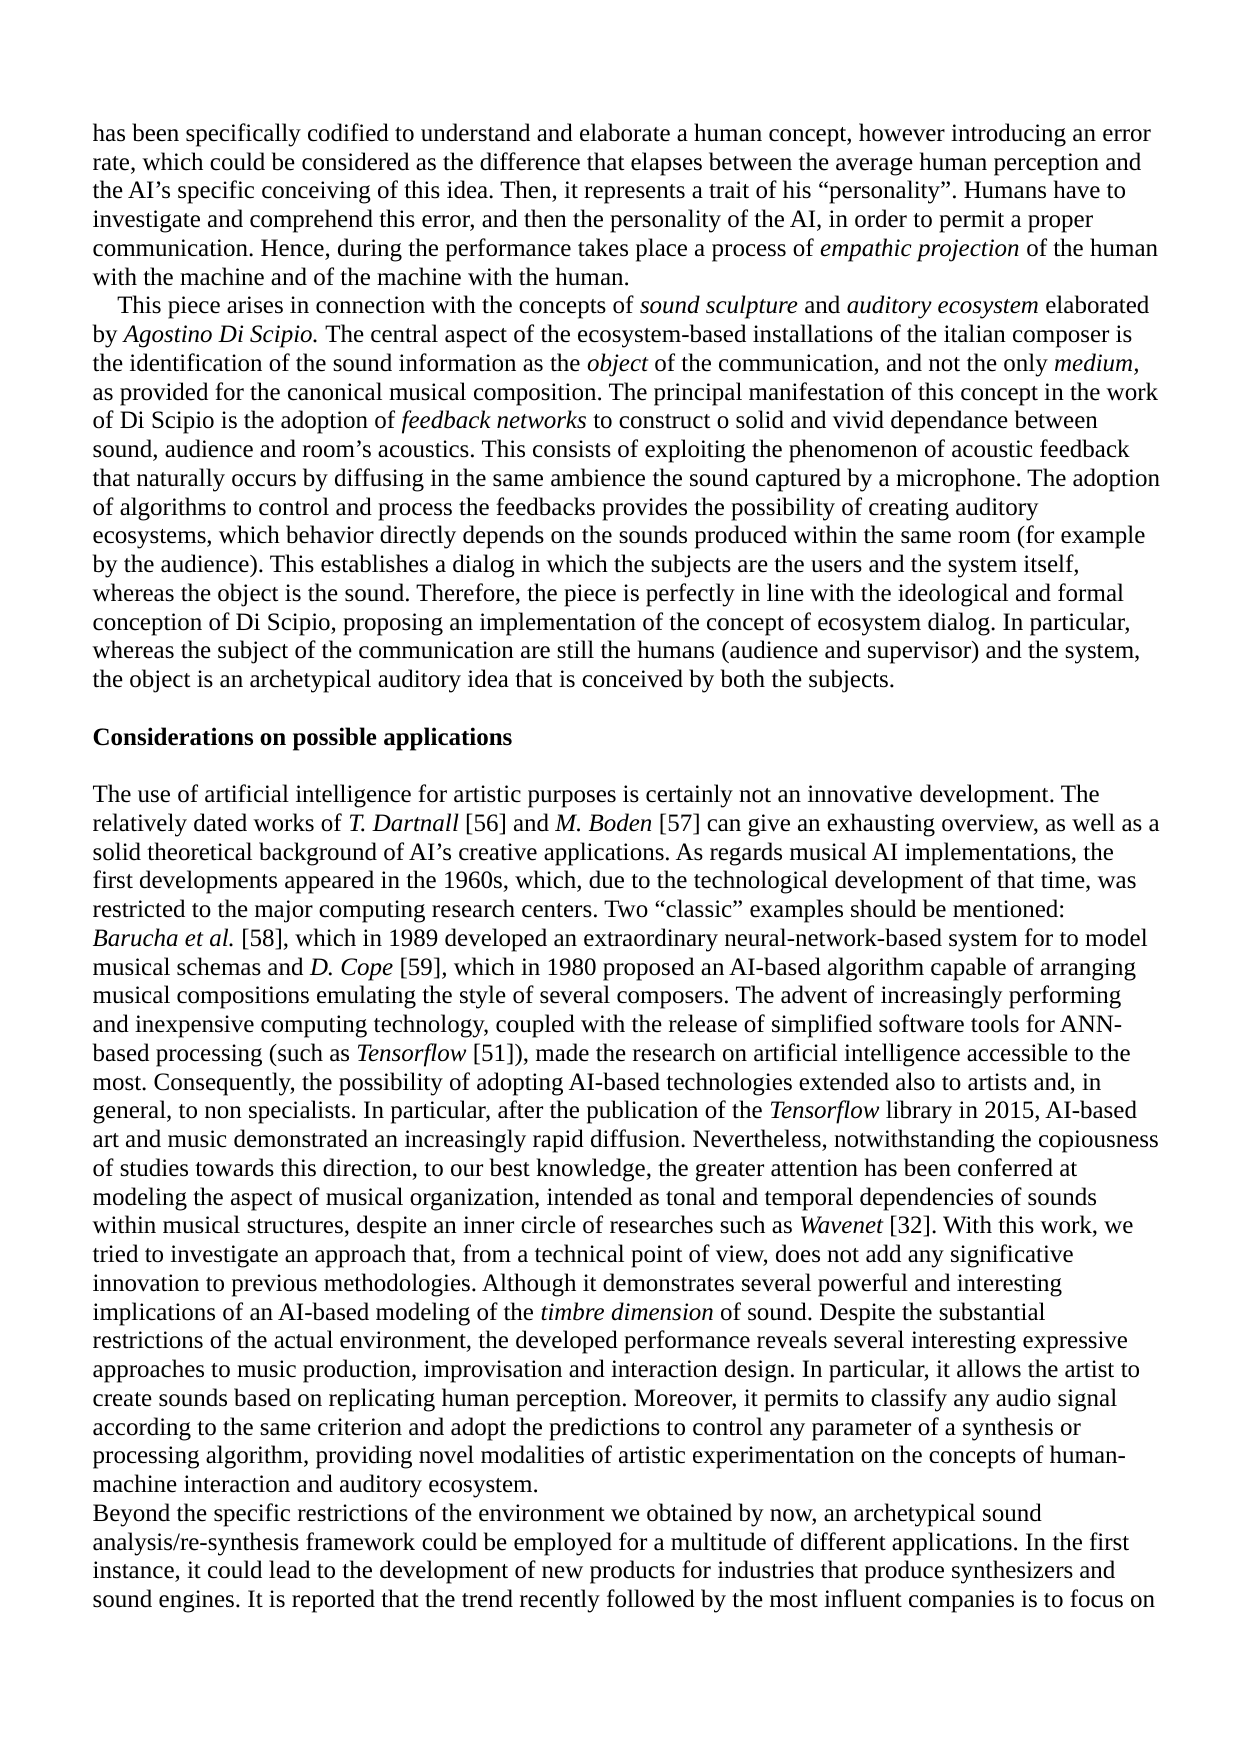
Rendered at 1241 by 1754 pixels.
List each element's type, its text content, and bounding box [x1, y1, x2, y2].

text This piece arises in connection with the concepts of sound sculpture and auditory ecosystem elaborated by Agostino Di Scipio. The central aspect of the ecosystem-based installations of the italian composer is the identification of the sound information as the object of the communication, and not the only medium, as provided for the canonical musical composition. The principal manifestation of this concept in the work of Di Scipio is the adoption of feedback networks to construct o solid and vivid dependance between sound, audience and room’s acoustics. This consists of exploiting the phenomenon of acoustic feedback that naturally occurs by diffusing in the same ambience the sound captured by a microphone. The adoption of algorithms to control and process the feedbacks provides the possibility of creating auditory ecosystems, which behavior directly depends on the sounds produced within the same room (for example by the audience). This establishes a dialog in which the subjects are the users and the system itself, whereas the object is the sound. Therefore, the piece is perfectly in line with the ideological and formal conception of Di Scipio, proposing an implementation of the concept of ecosystem dialog. In particular, whereas the subject of the communication are still the humans (audience and supervisor) and the system, the object is an archetypical auditory idea that is conceived by both the subjects. [92, 291, 1160, 693]
text Considerations on possible applications [92, 722, 1160, 751]
text has been specifically codified to understand and elaborate a human concept, however introducing an error rate, which could be considered as the difference that elapses between the average human perception and the AI’s specific conceiving of this idea. Then, it represents a trait of his “personality”. Humans have to investigate and comprehend this error, and then the personality of the AI, in order to permit a proper communication. Hence, during the performance takes place a process of empathic projection of the human with the machine and of the machine with the human. [92, 118, 1160, 291]
text Beyond the specific restrictions of the environment we obtained by now, an archetypical sound analysis/re-synthesis framework could be employed for a multitude of different applications. In the first instance, it could lead to the development of new products for industries that produce synthesizers and sound engines. It is reported that the trend recently followed by the most influent companies is to focus on [92, 1498, 1160, 1613]
text The use of artificial intelligence for artistic purposes is certainly not an innovative development. The relatively dated works of T. Dartnall [56] and M. Boden [57] can give an exhausting overview, as well as a solid theoretical background of AI’s creative applications. As regards musical AI implementations, the first developments appeared in the 1960s, which, due to the technological development of that time, was restricted to the major computing research centers. Two “classic” examples should be mentioned: Barucha et al. [58], which in 1989 developed an extraordinary neural-network-based system for to model musical schemas and D. Cope [59], which in 1980 proposed an AI-based algorithm capable of arranging musical compositions emulating the style of several composers. The advent of increasingly performing and inexpensive computing technology, coupled with the release of simplified software tools for ANN-based processing (such as Tensorflow [51]), made the research on artificial intelligence accessible to the most. Consequently, the possibility of adopting AI-based technologies extended also to artists and, in general, to non specialists. In particular, after the publication of the Tensorflow library in 2015, AI-based art and music demonstrated an increasingly rapid diffusion. Nevertheless, notwithstanding the copiousness of studies towards this direction, to our best knowledge, the greater attention has been conferred at modeling the aspect of musical organization, intended as tonal and temporal dependencies of sounds within musical structures, despite an inner circle of researches such as Wavenet [32]. With this work, we tried to investigate an approach that, from a technical point of view, does not add any significative innovation to previous methodologies. Although it demonstrates several powerful and interesting implications of an AI-based modeling of the timbre dimension of sound. Despite the substantial restrictions of the actual environment, the developed performance reveals several interesting expressive approaches to music production, improvisation and interaction design. In particular, it allows the artist to create sounds based on replicating human perception. Moreover, it permits to classify any audio signal according to the same criterion and adopt the predictions to control any parameter of a synthesis or processing algorithm, providing novel modalities of artistic experimentation on the concepts of human-machine interaction and auditory ecosystem. [92, 779, 1160, 1498]
